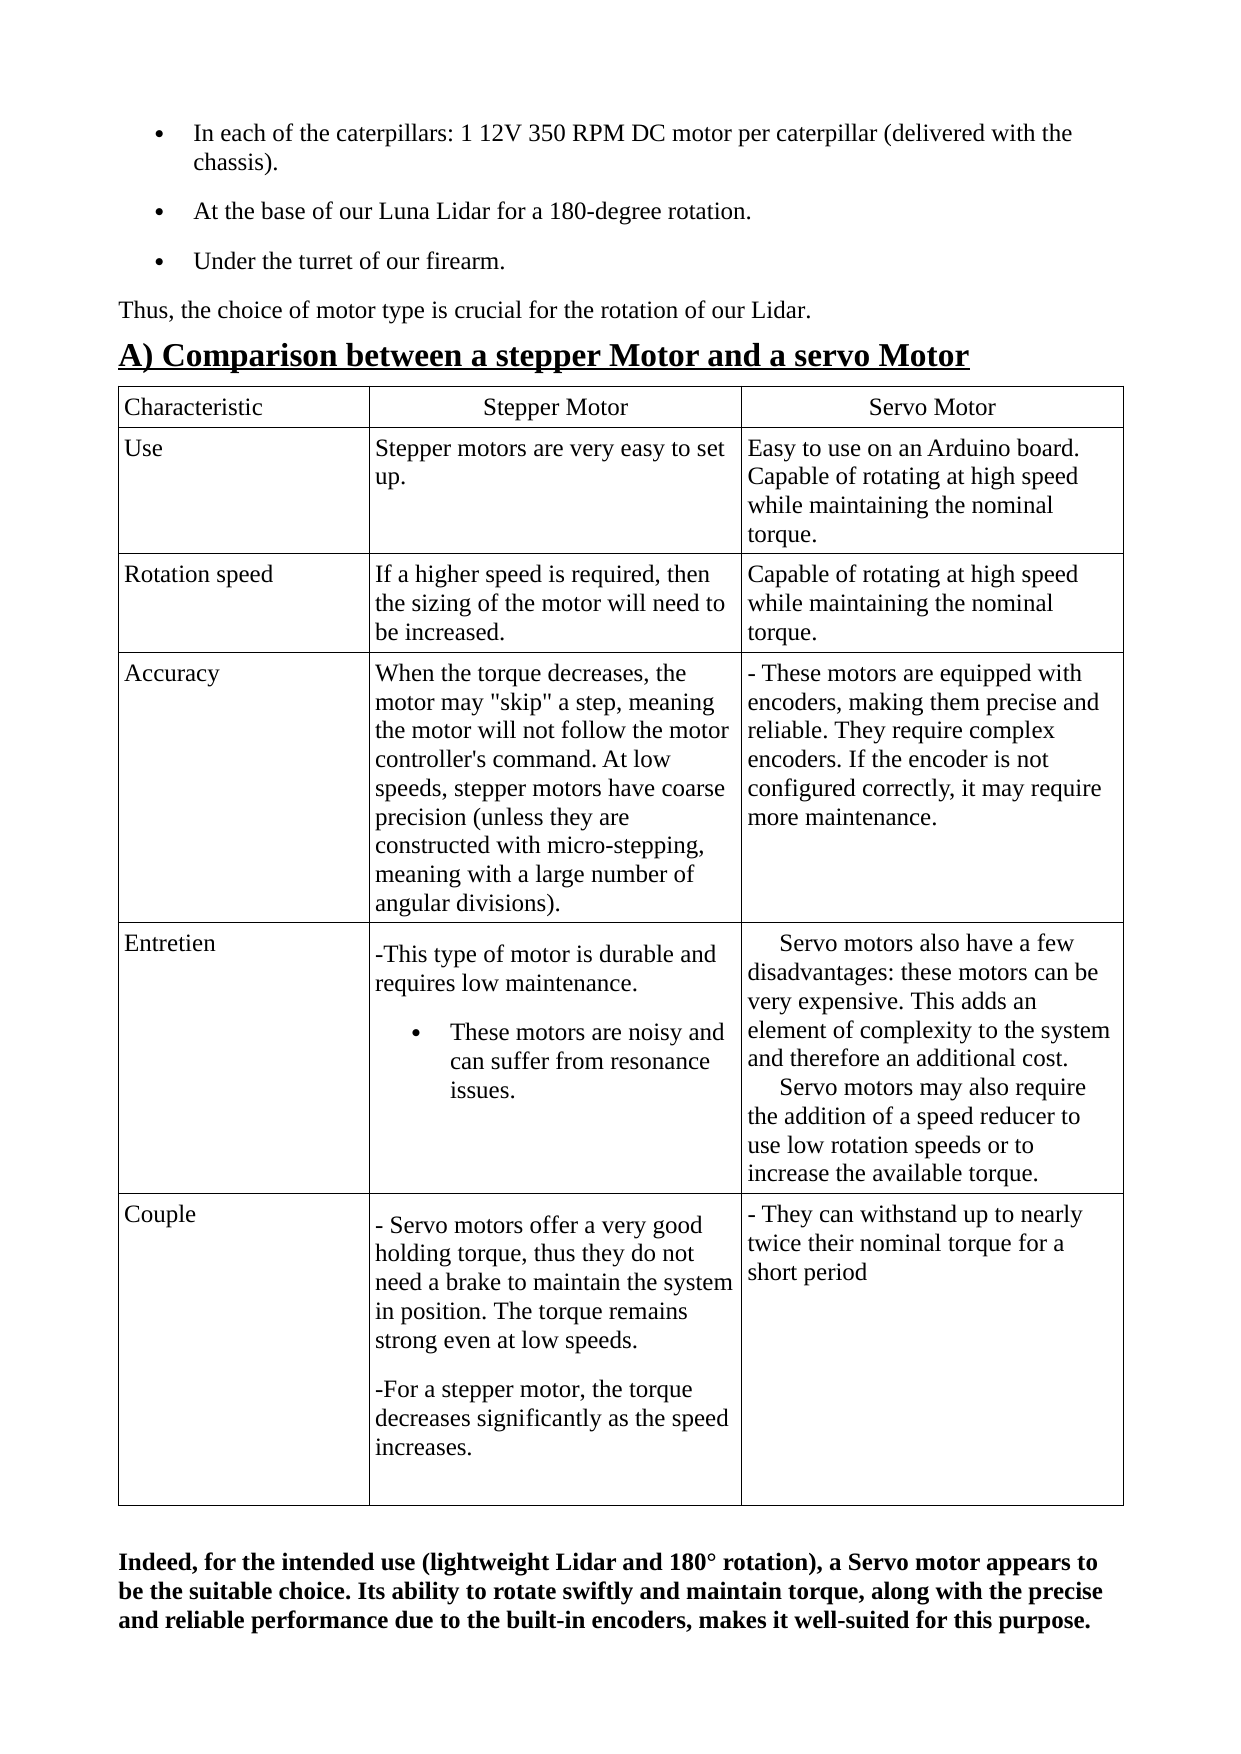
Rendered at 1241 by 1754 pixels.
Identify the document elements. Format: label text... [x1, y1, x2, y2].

list At the base of our Luna Lidar for a 180-degree rotation. [156, 196, 1122, 225]
text A) Comparison between a stepper Motor and a servo Motor [118, 335, 1122, 373]
table_cell Capable of rotating at high speed while maintaining the nominal torque. [742, 554, 1123, 652]
table_header Characteristic [119, 387, 369, 426]
table_cell Use [119, 428, 369, 553]
table_cell Accuracy [119, 653, 369, 922]
table_cell Stepper motors are very easy to set up. [370, 428, 741, 553]
list In each of the caterpillars: 1 12V 350 RPM DC motor per caterpillar (delivered with the chassis). [156, 118, 1122, 176]
table_cell When the torque decreases, the motor may "skip" a step, meaning the motor will not follow the motor controller's command. At low speeds, stepper motors have coarse precision (unless they are constructed with micro-stepping, meaning with a large number of angular divisions). [370, 653, 741, 922]
table_cell - They can withstand up to nearly twice their nominal torque for a short period [742, 1194, 1123, 1505]
list Under the turret of our firearm. [156, 246, 1122, 275]
text Indeed, for the intended use (lightweight Lidar and 180° rotation), a Servo motor appears to be the suitable choice. Its ability to rotate swiftly and maintain torque, along with the precise and reliable performance due to the built-in encoders, makes it well-suited for this purpose. [118, 1547, 1122, 1633]
table_cell Entretien [119, 923, 369, 1193]
table_header Servo Motor [742, 387, 1123, 426]
text Thus, the choice of motor type is crucial for the rotation of our Lidar. [118, 296, 1122, 324]
table_cell Easy to use on an Arduino board. Capable of rotating at high speed while maintaining the nominal torque. [742, 428, 1123, 553]
table_cell -This type of motor is durable and requires low maintenance. These motors are noisy and can suffer from resonance issues. [370, 923, 741, 1193]
table_cell - These motors are equipped with encoders, making them precise and reliable. They require complex encoders. If the encoder is not configured correctly, it may require more maintenance. [742, 653, 1123, 922]
table_cell Couple [119, 1194, 369, 1505]
table_header Stepper Motor [370, 387, 741, 426]
table_cell If a higher speed is required, then the sizing of the motor will need to be increased. [370, 554, 741, 652]
table_cell - Servo motors offer a very good holding torque, thus they do not need a brake to maintain the system in position. The torque remains strong even at low speeds. -For a stepper motor, the torque decreases significantly as the speed increases. [370, 1194, 741, 1505]
table_cell  Servo motors also have a few disadvantages: these motors can be very expensive. This adds an element of complexity to the system and therefore an additional cost.  Servo motors may also require the addition of a speed reducer to use low rotation speeds or to increase the available torque. [742, 923, 1123, 1193]
table_cell Rotation speed [119, 554, 369, 652]
